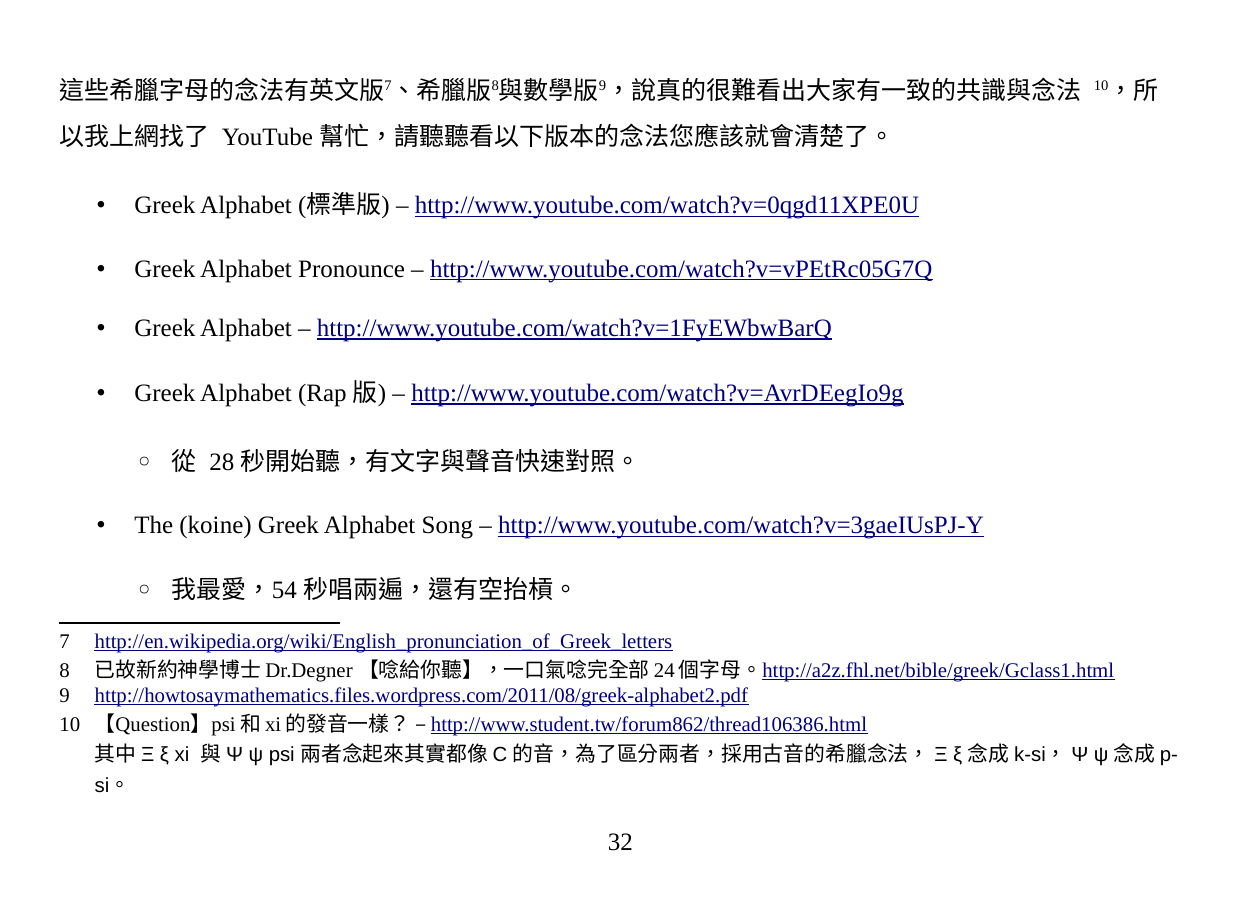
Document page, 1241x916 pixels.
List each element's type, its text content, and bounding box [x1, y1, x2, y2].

list Greek Alphabet – http://www.youtube.com/watch?v=1FyEWbwBarQ [97, 313, 1181, 342]
text 已故新約神學博士Dr.Degner 【唸給你聽】，一口氣唸完全部24個字母。http://a2z.fhl.net/bible/greek/Gclass1.html [59, 653, 1181, 683]
text http://en.wikipedia.org/wiki/English_pronunciation_of_Greek_letters [59, 629, 1181, 653]
list Greek Alphabet (標準版) – http://www.youtube.com/watch?v=0qgd11XPE0U [97, 185, 1181, 221]
list 我最愛，54 秒唱兩遍，還有空抬槓。 [134, 570, 1181, 606]
list 從 28 秒開始聽，有文字與聲音快速對照。 [134, 442, 1181, 478]
text http://howtosaymathematics.files.wordpress.com/2011/08/greek-alphabet2.pdf [59, 683, 1181, 707]
list Greek Alphabet Pronounce – http://www.youtube.com/watch?v=vPEtRc05G7Q [97, 254, 1181, 283]
text 【Question】psi和xi的發音一樣？ – http://www.student.tw/forum862/thread106386.html 其中 Ξ ξ xi 與 Ψ ψ psi 兩者念起來其實都像 C 的音，為了區分兩者，採用古音的希臘念法， Ξ ξ 念成 k-si， Ψ ψ 念成p-si。 [59, 707, 1181, 798]
list The (koine) Greek Alphabet Song – http://www.youtube.com/watch?v=3gaeIUsPJ-Y [97, 511, 1181, 539]
list Greek Alphabet (Rap 版) – http://www.youtube.com/watch?v=AvrDEegIo9g [97, 373, 1181, 409]
text 這些希臘字母的念法有英文版、希臘版與數學版，說真的很難看出大家有一致的共識與念法 ，所以我上網找了 YouTube 幫忙，請聽聽看以下版本的念法您應該就會清楚了。 [59, 71, 1181, 152]
